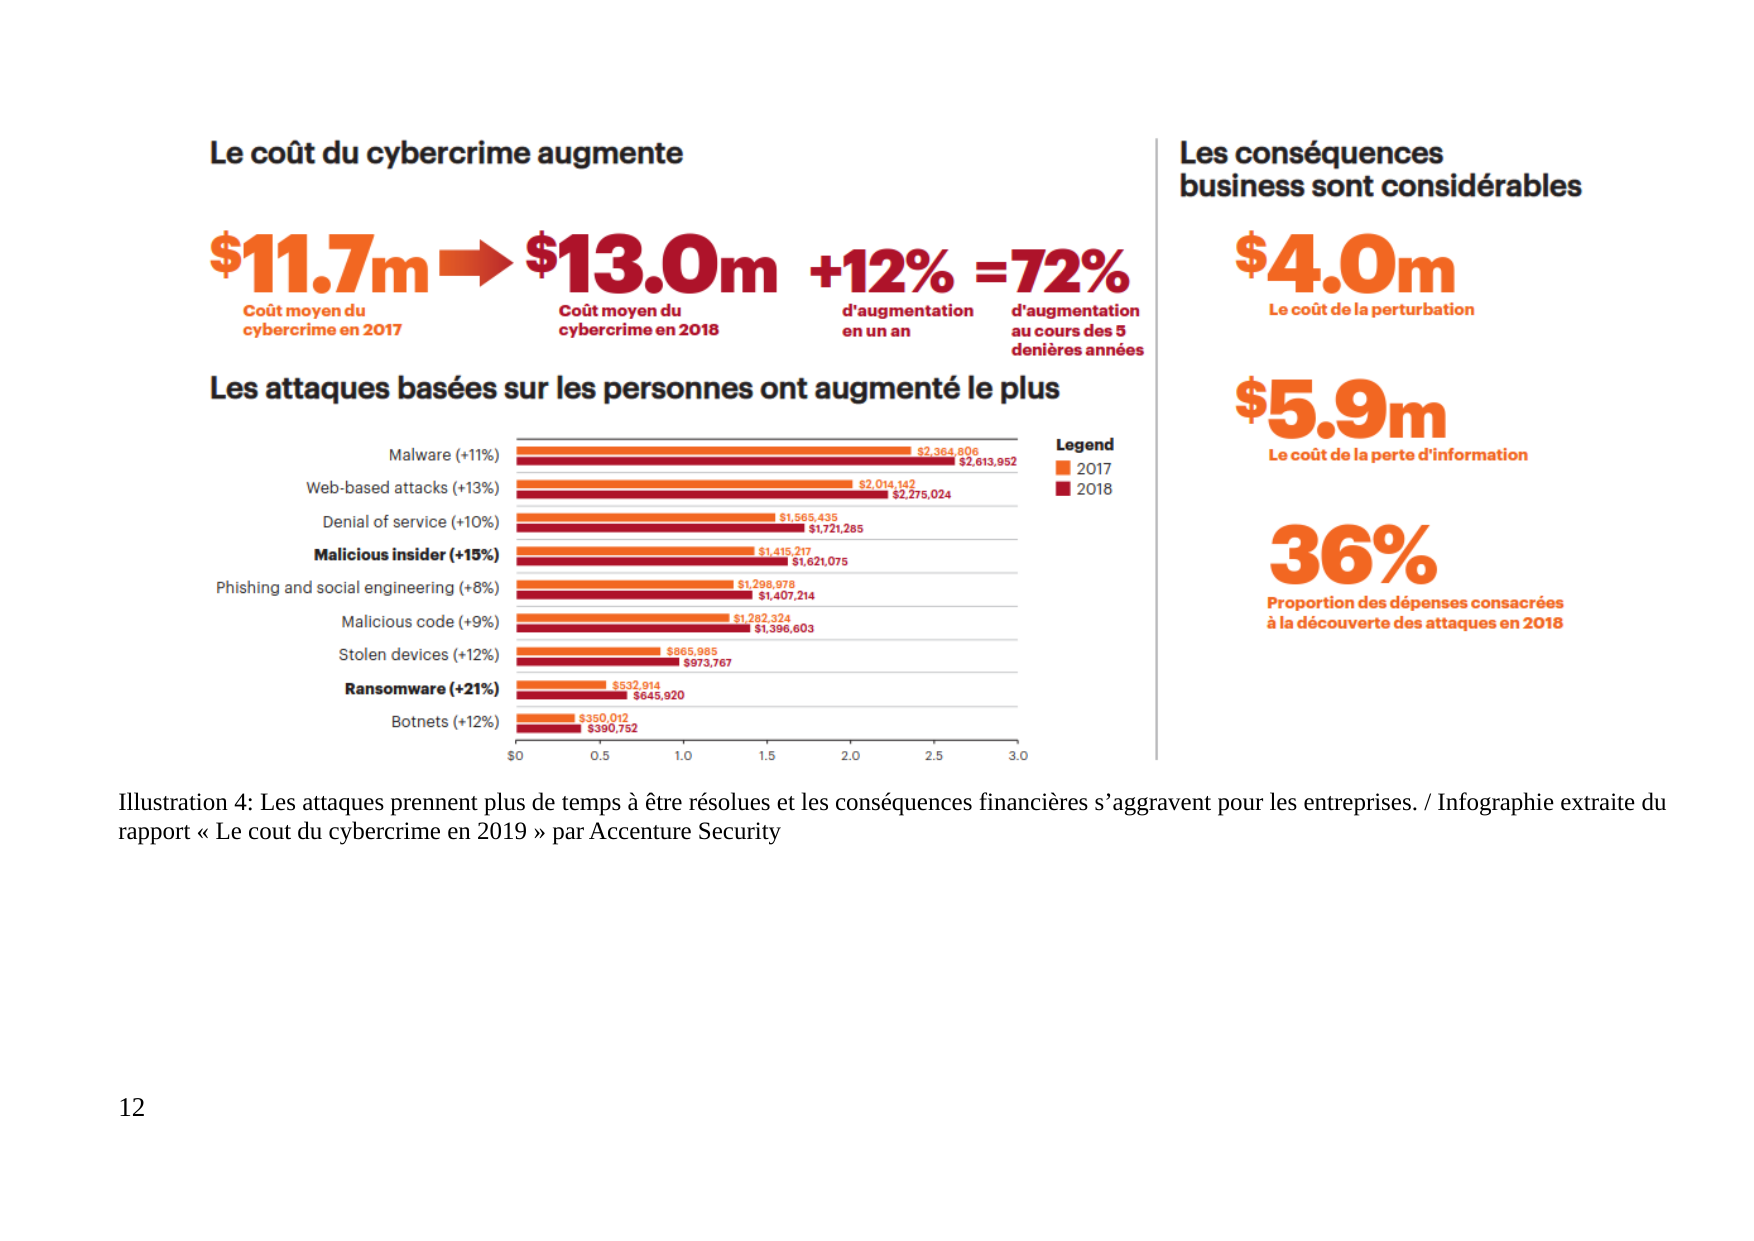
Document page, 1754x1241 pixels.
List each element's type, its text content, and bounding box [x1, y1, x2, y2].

text Illustration 4: Les attaques prennent plus de temps à être résolues et les conséquences financières s’aggravent pour les entreprises. / Infographie extraite du rapport « Le cout du cybercrime en 2019 » par Accenture Security [118, 118, 1698, 845]
picture [149, 118, 1667, 788]
